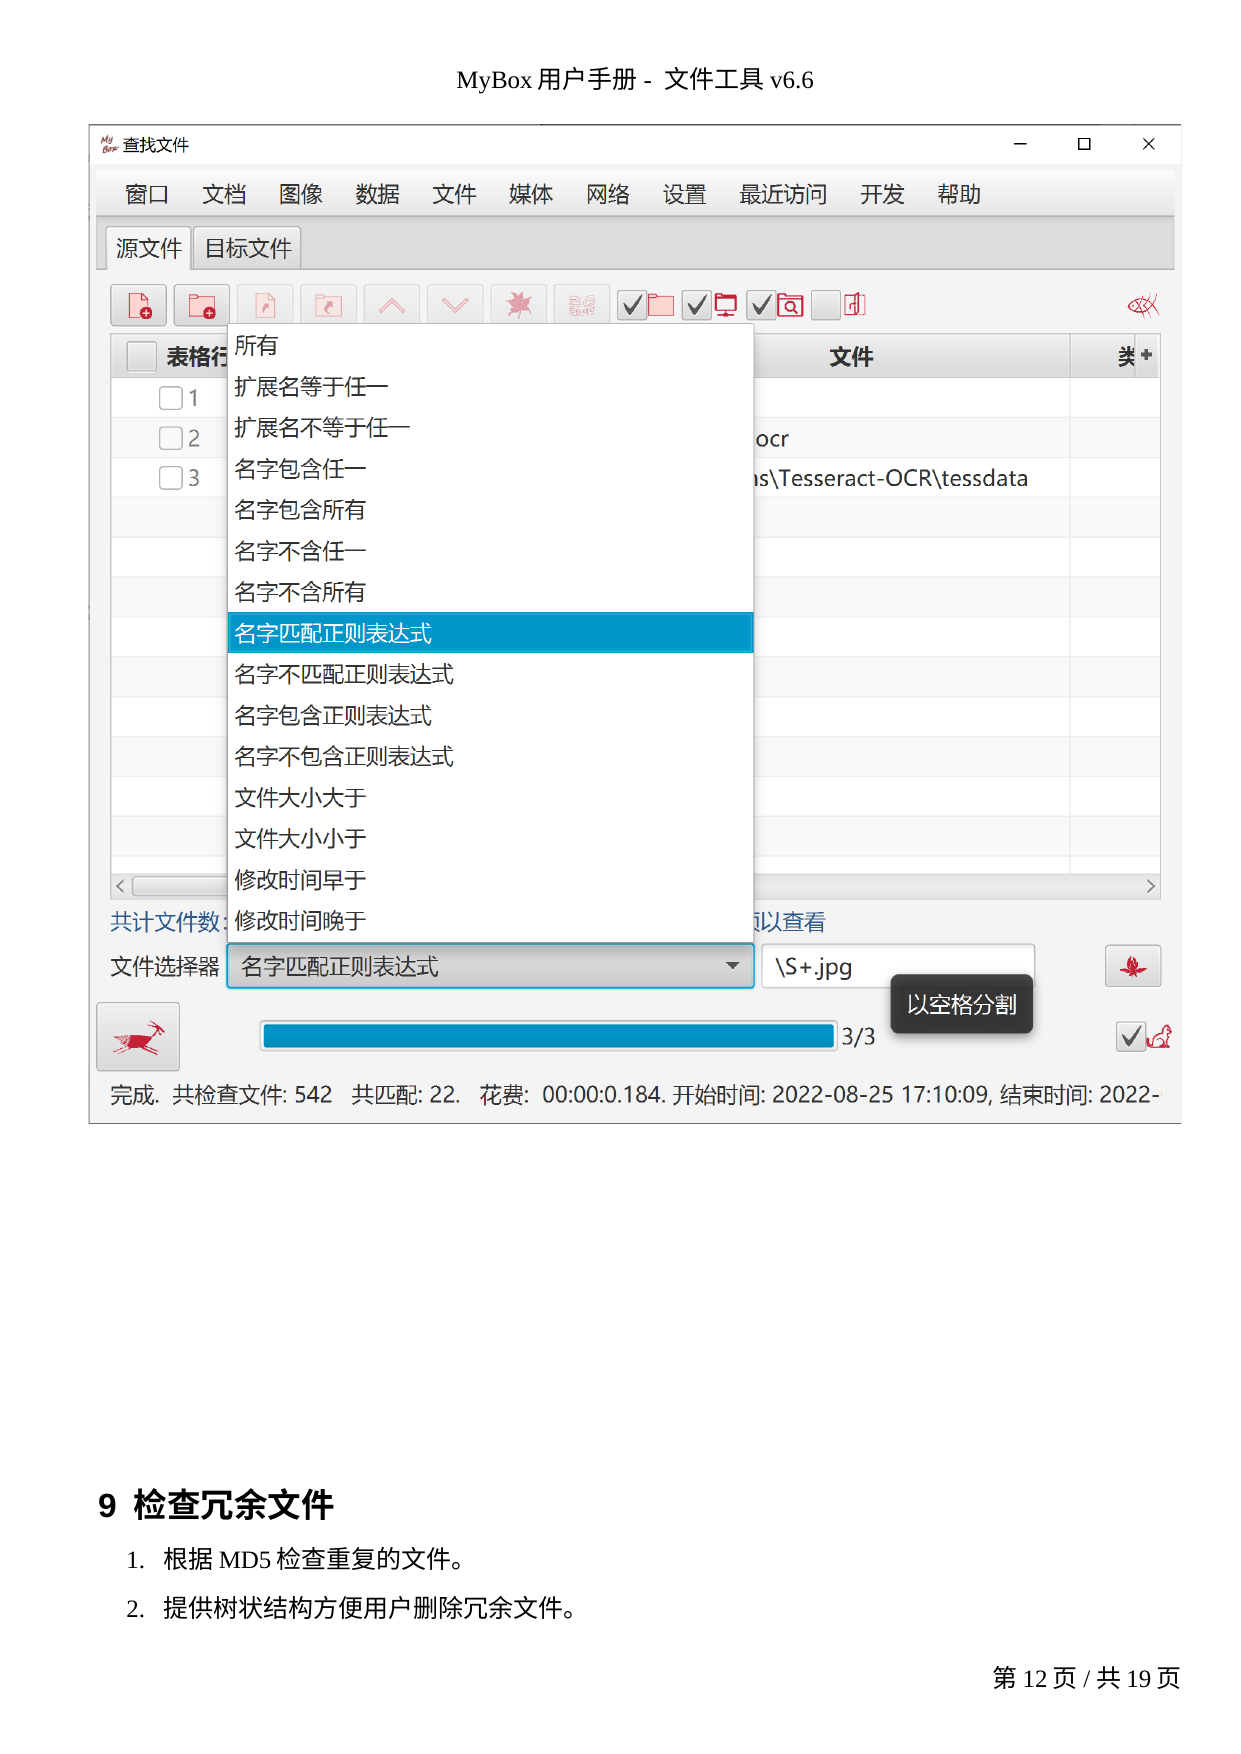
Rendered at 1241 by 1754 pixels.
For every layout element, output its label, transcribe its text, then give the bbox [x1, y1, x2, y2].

list 提供树状结构方便用户删除冗余文件。 [126, 1588, 1181, 1625]
list 根据MD5检查重复的文件。 [126, 1540, 1181, 1576]
subtitle 检查冗余文件 [88, 1479, 1181, 1527]
picture [88, 124, 1182, 1124]
